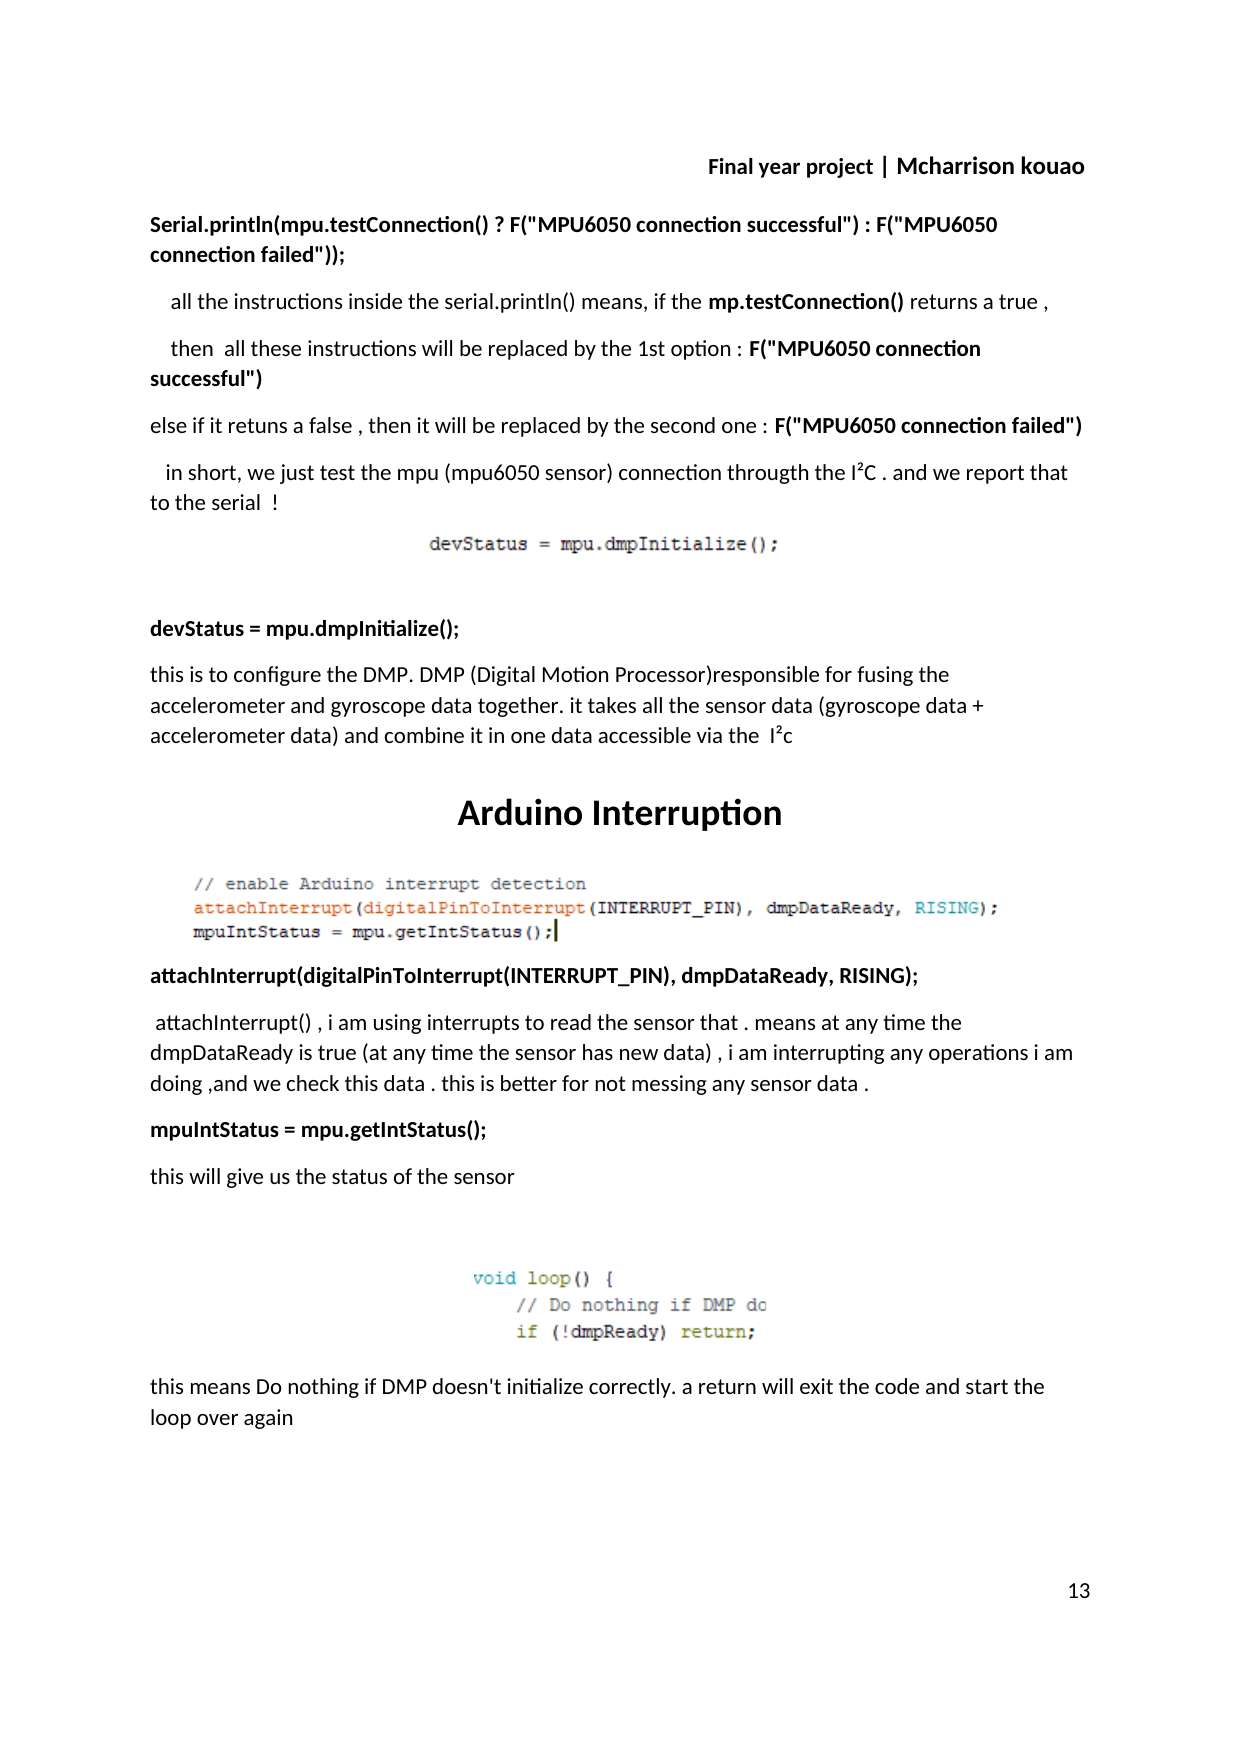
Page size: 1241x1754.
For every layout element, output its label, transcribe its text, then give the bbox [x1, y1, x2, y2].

picture [422, 535, 818, 565]
text this will give us the status of the sensor [150, 1162, 1090, 1190]
text Serial.println(mpu.testConnection() ? F("MPU6050 connection successful") : F("MPU6050 connection failed")); [150, 210, 1090, 268]
text in short, we just test the mpu (mpu6050 sensor) connection througth the I²C . and we report that to the serial ! [150, 458, 1090, 516]
text then all these instructions will be replaced by the 1st option : F("MPU6050 connection successful") [150, 334, 1090, 392]
subtitle Arduino Interruption [150, 789, 1090, 834]
text mpuIntStatus = mpu.getIntStatus(); [150, 1116, 1090, 1143]
text devStatus = mpu.dmpInitialize(); [150, 614, 1090, 642]
text [150, 843, 1090, 850]
picture [474, 1256, 767, 1371]
text attachInterrupt() , i am using interrupts to read the sensor that . means at any time the dmpDataReady is true (at any time the sensor has new data) , i am interrupting any operations i am doing ,and we check this data . this is better for not messing any sensor data . [150, 1008, 1090, 1097]
text this is to configure the DMP. DMP (Digital Motion Processor)responsible for fusing the accelerometer and gyroscope data together. it takes all the sensor data (gyroscope data + accelerometer data) and combine it in one data accessible via the I²c [150, 661, 1090, 749]
text attachInterrupt(digitalPinToInterrupt(INTERRUPT_PIN), dmpDataReady, RISING); [150, 960, 1090, 989]
picture [150, 850, 1091, 960]
text this means Do nothing if DMP doesn't initialize correctly. a return will exit the code and start the loop over again [150, 1256, 1090, 1431]
text else if it retuns a false , then it will be replaced by the second one : F("MPU6050 connection failed") [150, 411, 1090, 439]
text all the instructions inside the serial.println() means, if the mp.testConnection() returns a true , [150, 287, 1090, 315]
